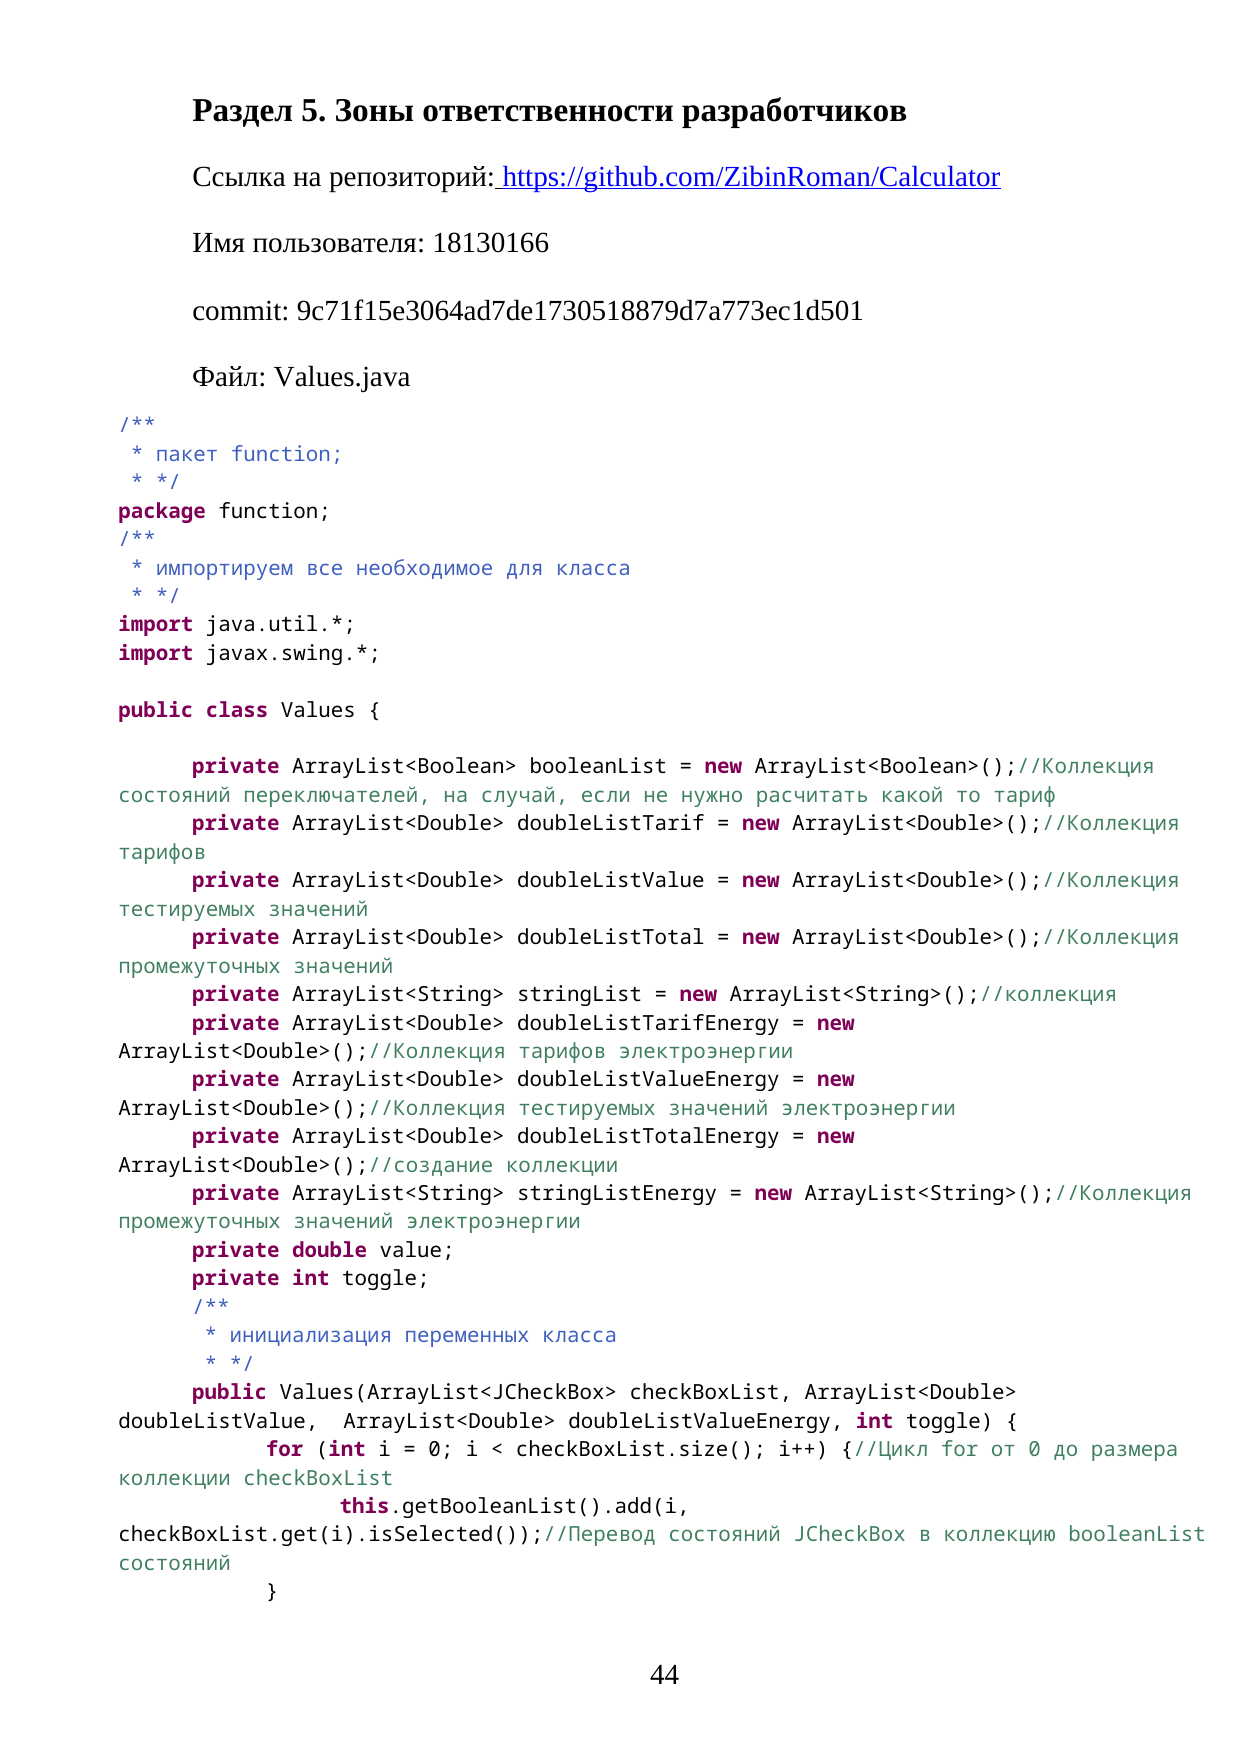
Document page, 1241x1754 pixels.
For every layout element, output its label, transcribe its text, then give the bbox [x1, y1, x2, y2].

text this.getBooleanList().add(i, checkBoxList.get(i).isSelected());//Перевод состояний JCheckBox в коллекцию booleanList состояний [118, 1491, 1211, 1576]
text Ссылка на репозиторий: https://github.com/ZibinRoman/Calculator [118, 159, 1211, 192]
text * инициализация переменных класса [118, 1320, 1211, 1349]
text * пакет function; [118, 439, 1211, 467]
text * импортируем все необходимое для класса [118, 553, 1211, 581]
subtitle Раздел 5. Зоны ответственности разработчиков [118, 91, 1211, 129]
text commit: 9c71f15e3064ad7de1730518879d7a773ec1d501 [118, 293, 1211, 326]
text import javax.swing.*; [118, 638, 1211, 666]
text private ArrayList<String> stringListEnergy = new ArrayList<String>();//Коллекция промежуточных значений электроэнергии [118, 1178, 1211, 1235]
text /** [118, 1292, 1211, 1320]
text for (int i = 0; i < checkBoxList.size(); i++) {//Цикл for от 0 до размера коллекции checkBoxList [118, 1434, 1211, 1491]
text package function; [118, 496, 1211, 524]
text private ArrayList<String> stringList = new ArrayList<String>();//коллекция [118, 979, 1211, 1008]
text * */ [118, 581, 1211, 609]
text private ArrayList<Double> doubleListTotalEnergy = new ArrayList<Double>();//создание коллекции [118, 1121, 1211, 1178]
text Файл: Values.java [118, 359, 1211, 393]
text private ArrayList<Double> doubleListTarifEnergy = new ArrayList<Double>();//Коллекция тарифов электроэнергии [118, 1008, 1211, 1064]
text private ArrayList<Double> doubleListTotal = new ArrayList<Double>();//Коллекция промежуточных значений [118, 922, 1211, 979]
text public class Values { [118, 695, 1211, 723]
text * */ [118, 1349, 1211, 1377]
text import java.util.*; [118, 609, 1211, 638]
text /** [118, 524, 1211, 553]
text } [118, 1576, 1211, 1605]
text public Values(ArrayList<JCheckBox> checkBoxList, ArrayList<Double> doubleListValue, ArrayList<Double> doubleListValueEnergy, int toggle) { [118, 1377, 1211, 1434]
text private ArrayList<Double> doubleListValue = new ArrayList<Double>();//Коллекция тестируемых значений [118, 865, 1211, 922]
text private ArrayList<Double> doubleListValueEnergy = new ArrayList<Double>();//Коллекция тестируемых значений электроэнергии [118, 1064, 1211, 1121]
text private double value; [118, 1235, 1211, 1263]
text private ArrayList<Boolean> booleanList = new ArrayList<Boolean>();//Коллекция состояний переключателей, на случай, если не нужно расчитать какой то тариф [118, 752, 1211, 808]
text Имя пользователя: 18130166 [118, 226, 1211, 259]
text * */ [118, 467, 1211, 496]
text private int toggle; [118, 1263, 1211, 1292]
text /** [118, 410, 1211, 439]
text private ArrayList<Double> doubleListTarif = new ArrayList<Double>();//Коллекция тарифов [118, 808, 1211, 865]
